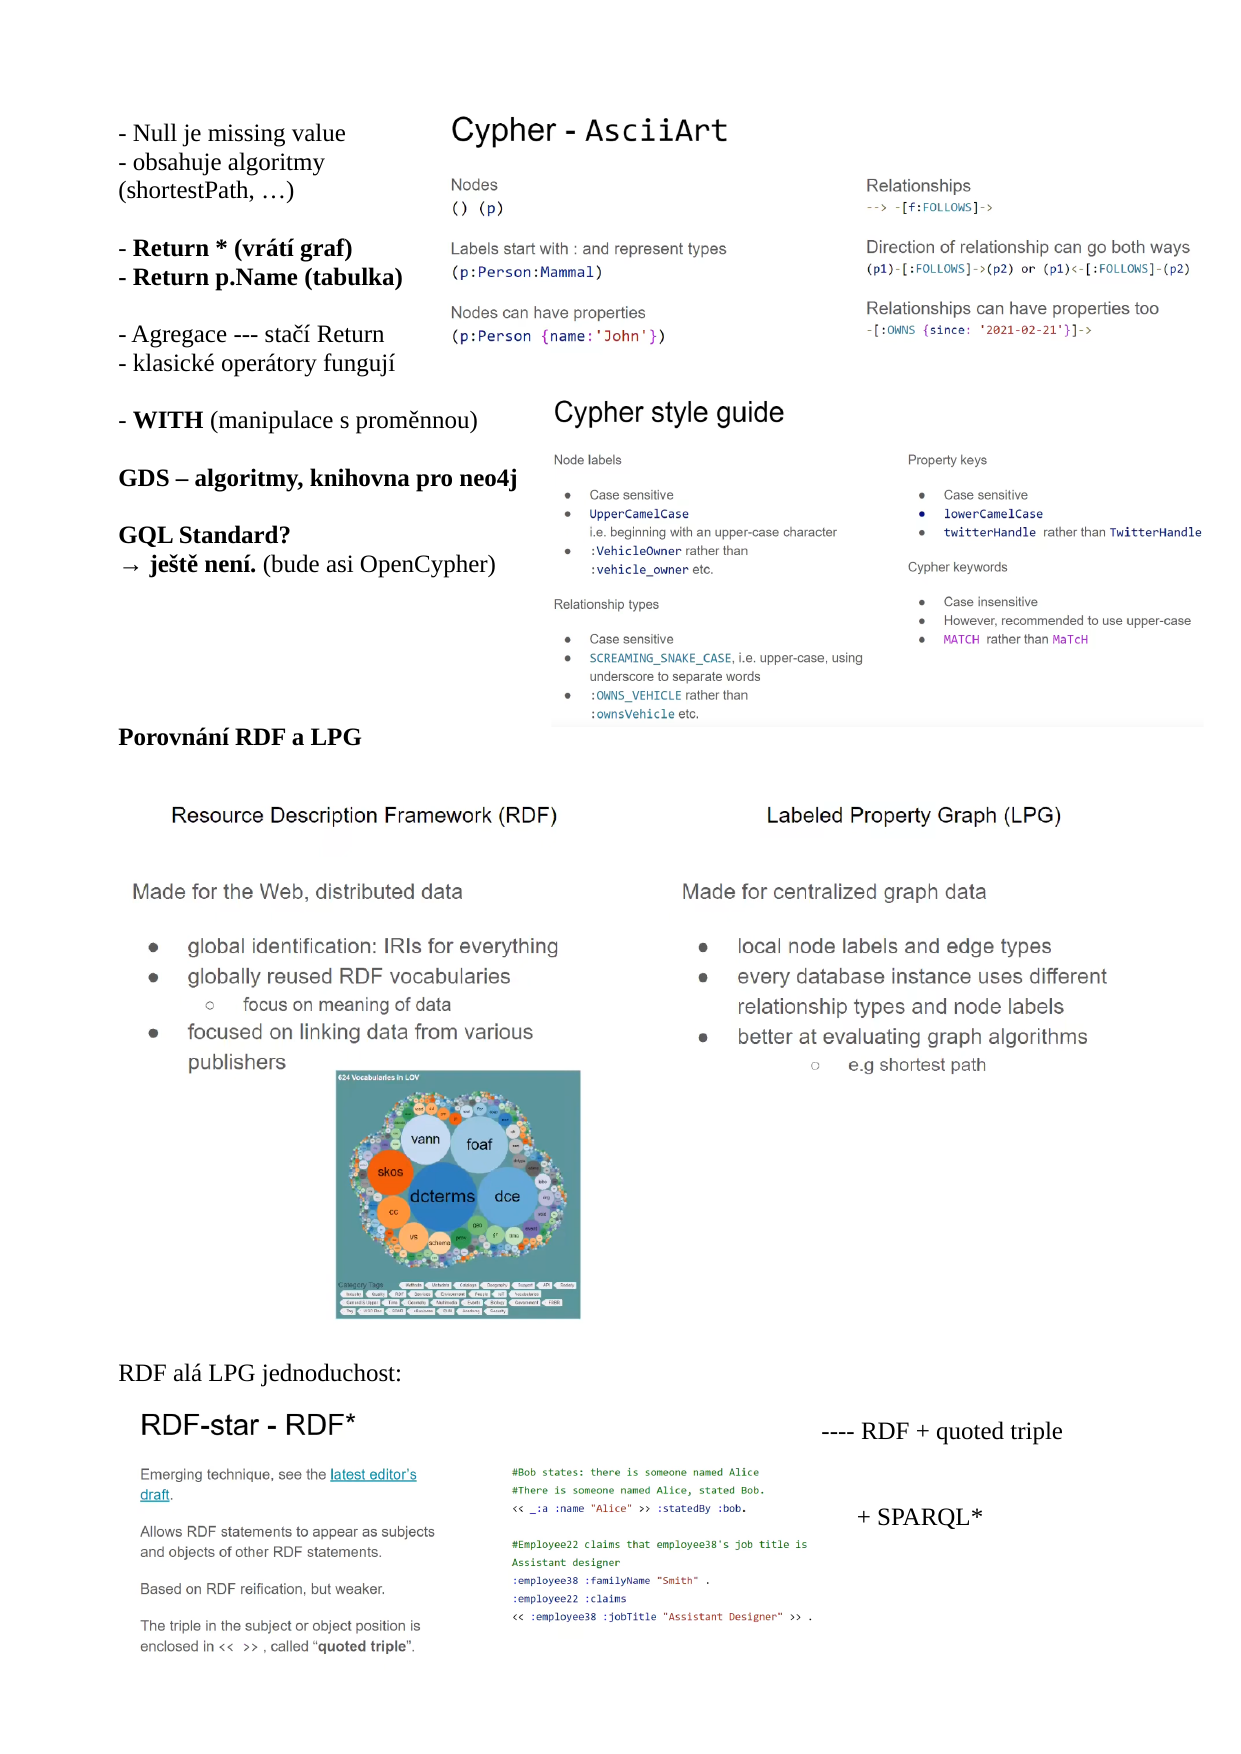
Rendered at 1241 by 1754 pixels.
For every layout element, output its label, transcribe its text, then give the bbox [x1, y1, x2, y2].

picture [135, 1397, 822, 1674]
text [118, 1502, 135, 1531]
text ---- RDF + quoted triple [822, 1416, 1122, 1445]
text GDS – algoritmy, knihovna pro neo4j [118, 463, 551, 492]
text - WITH (manipulace s proměnnou) [118, 406, 551, 434]
text - Return p.Name (tabulka) [118, 262, 446, 291]
text - obsahuje algoritmy (shortestPath, …) [118, 147, 446, 204]
picture [551, 388, 1204, 727]
text - klasické operátory fungují [118, 348, 1122, 377]
picture [446, 102, 1202, 369]
text GQL Standard? → ještě není. (bude asi OpenCypher) [118, 521, 551, 578]
picture [118, 766, 1123, 1330]
text - Return * (vrátí graf) [118, 233, 446, 262]
text + SPARQL* [822, 1502, 1122, 1531]
text [118, 1416, 135, 1445]
text - Null je missing value [118, 118, 446, 147]
text Porovnání RDF a LPG [118, 722, 1122, 751]
text - Agregace --- stačí Return [118, 319, 446, 348]
text RDF alá LPG jednoduchost: [118, 1358, 1122, 1387]
